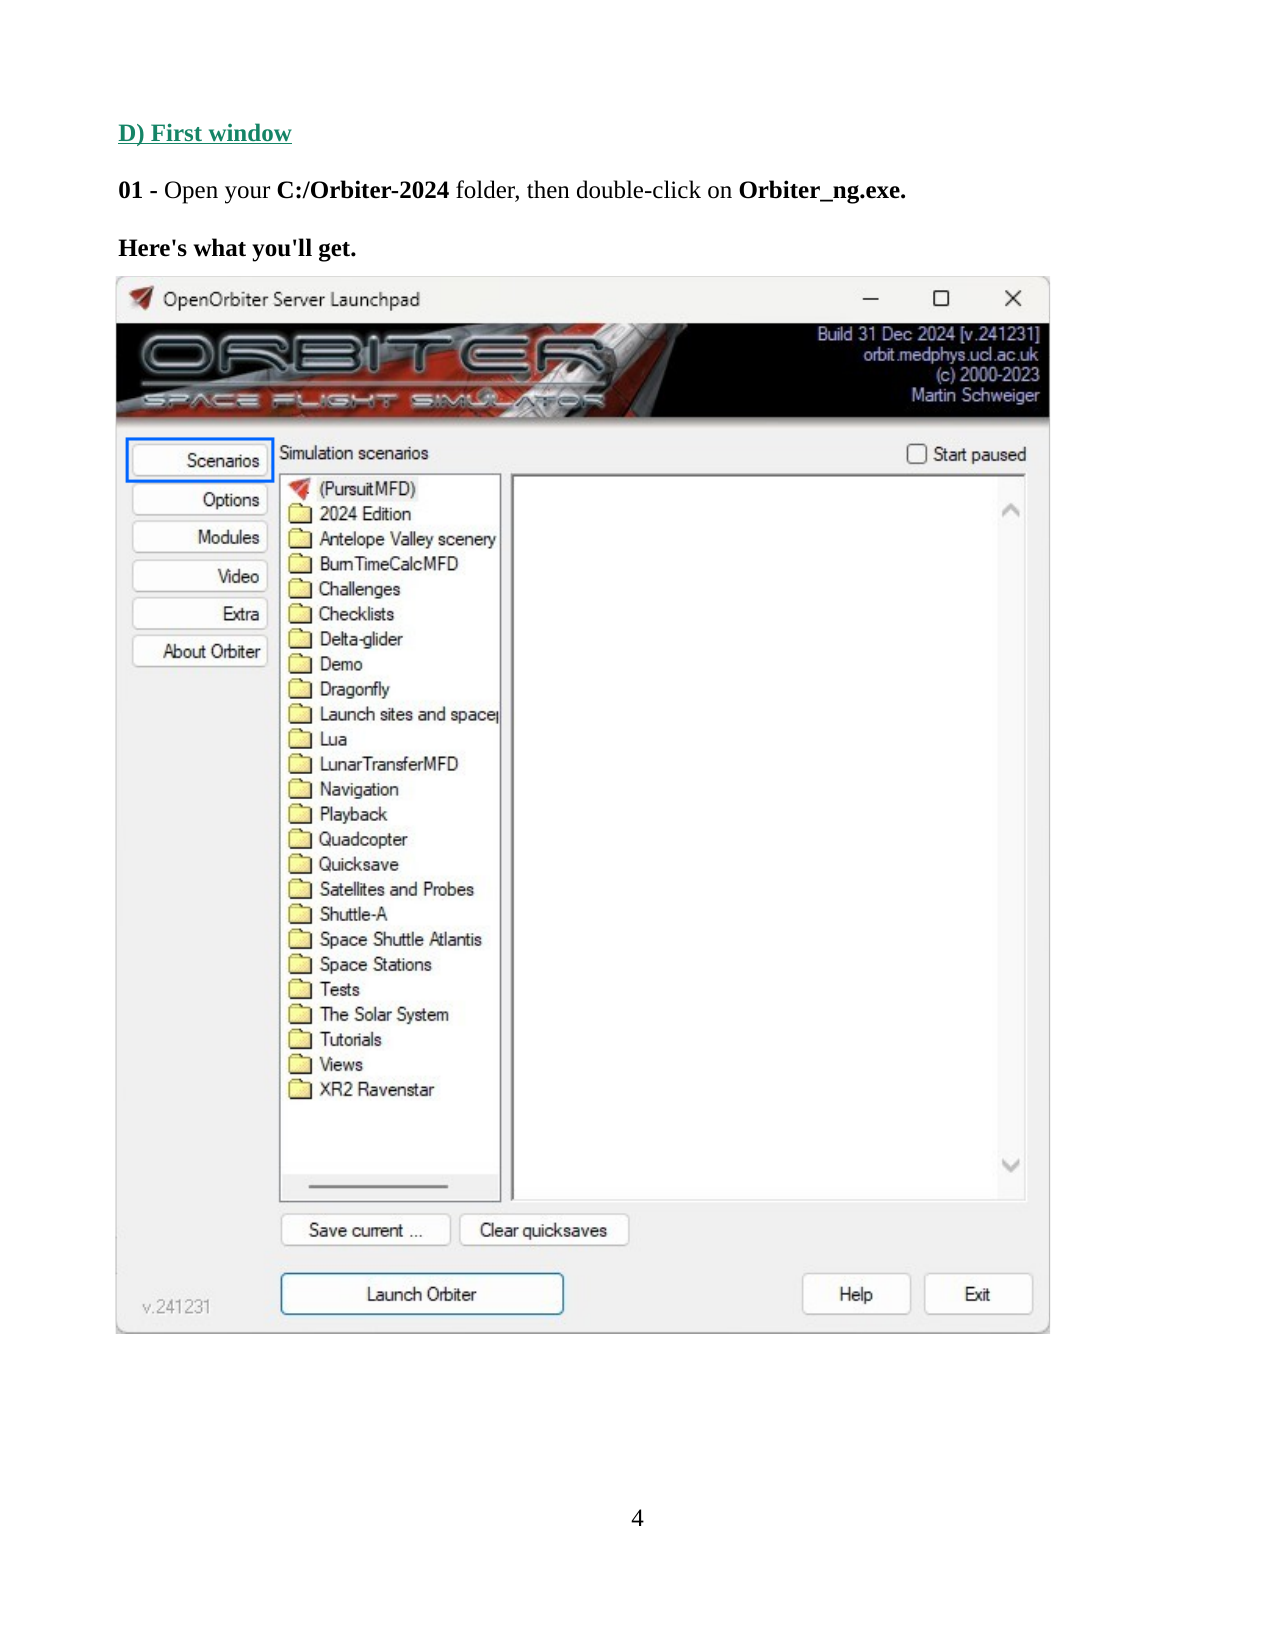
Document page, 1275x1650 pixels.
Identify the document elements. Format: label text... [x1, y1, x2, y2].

text 01 - Open your C:/Orbiter-2024 folder, then double-click on Orbiter_ng.exe. [118, 176, 1157, 204]
picture [115, 276, 1050, 1334]
text Here's what you'll get. [118, 233, 1157, 262]
text D) First window [118, 118, 1157, 147]
